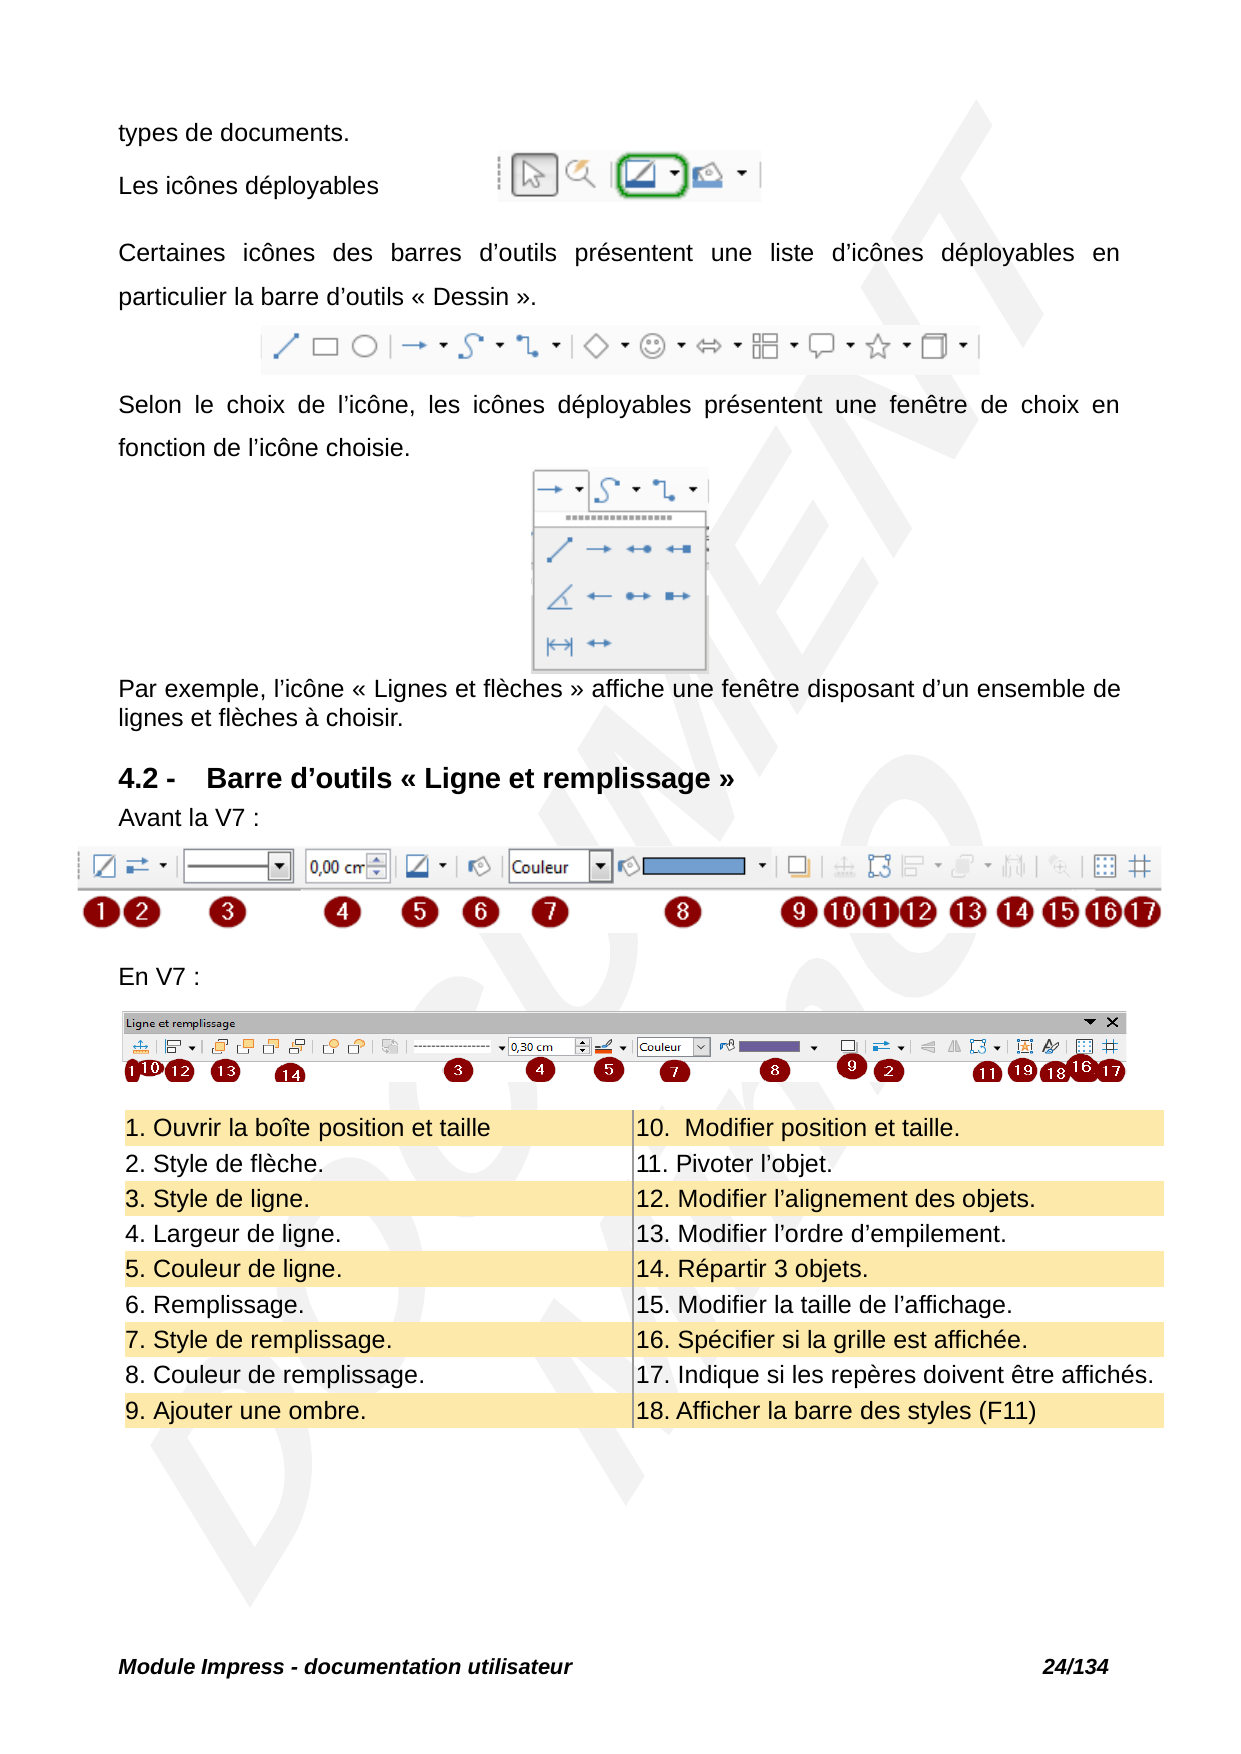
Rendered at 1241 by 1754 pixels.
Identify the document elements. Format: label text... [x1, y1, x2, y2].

subtitle Barre d’outils « Ligne et remplissage » [118, 761, 1122, 795]
table_cell 17. Indique si les repères doivent être affichés. [634, 1358, 1164, 1393]
table_cell 14. Répartir 3 objets. [634, 1251, 1164, 1287]
table_cell 8. Couleur de remplissage. [125, 1358, 632, 1393]
table_cell 7. Style de remplissage. [125, 1322, 632, 1357]
text Certaines icônes des barres d’outils présentent une liste d’icônes déployables en particulier la barre d’outils « Dessin ». [118, 238, 1122, 311]
table_cell 4. Largeur de ligne. [125, 1216, 632, 1251]
table_cell 13. Modifier l’ordre d’empilement. [634, 1216, 1164, 1251]
table_cell 9. Ajouter une ombre. [125, 1393, 632, 1428]
picture [77, 846, 1162, 933]
table_cell 18. Afficher la barre des styles (F11) [634, 1393, 1164, 1428]
table_cell 15. Modifier la taille de l’affichage. [634, 1287, 1164, 1322]
text Avant la V7 : [118, 803, 1122, 832]
table_cell 11. Pivoter l’objet. [634, 1146, 1164, 1181]
text types de documents. [118, 118, 1122, 147]
picture [531, 467, 710, 674]
text En V7 : [118, 961, 1122, 990]
picture [260, 325, 980, 375]
table_header 10. Modifier position et taille. [634, 1110, 1164, 1146]
picture [122, 1011, 1127, 1082]
text Selon le choix de l’icône, les icônes déployables présentent une fenêtre de choix en fonction de l’icône choisie. [118, 349, 1122, 462]
table_cell 6. Remplissage. [125, 1287, 632, 1322]
table_header 1. Ouvrir la boîte position et taille [125, 1110, 632, 1146]
text [762, 171, 1122, 200]
table_cell 2. Style de flèche. [125, 1146, 632, 1181]
text Les icônes déployables [118, 171, 497, 200]
table_cell 12. Modifier l’alignement des objets. [634, 1181, 1164, 1216]
table_cell 5. Couleur de ligne. [125, 1251, 632, 1287]
table_cell 16. Spécifier si la grille est affichée. [634, 1322, 1164, 1357]
picture [497, 150, 762, 202]
text Par exemple, l’icône « Lignes et flèches » affiche une fenêtre disposant d’un ensemble de lignes et flèches à choisir. [118, 477, 1122, 732]
table_cell 3. Style de ligne. [125, 1181, 632, 1216]
